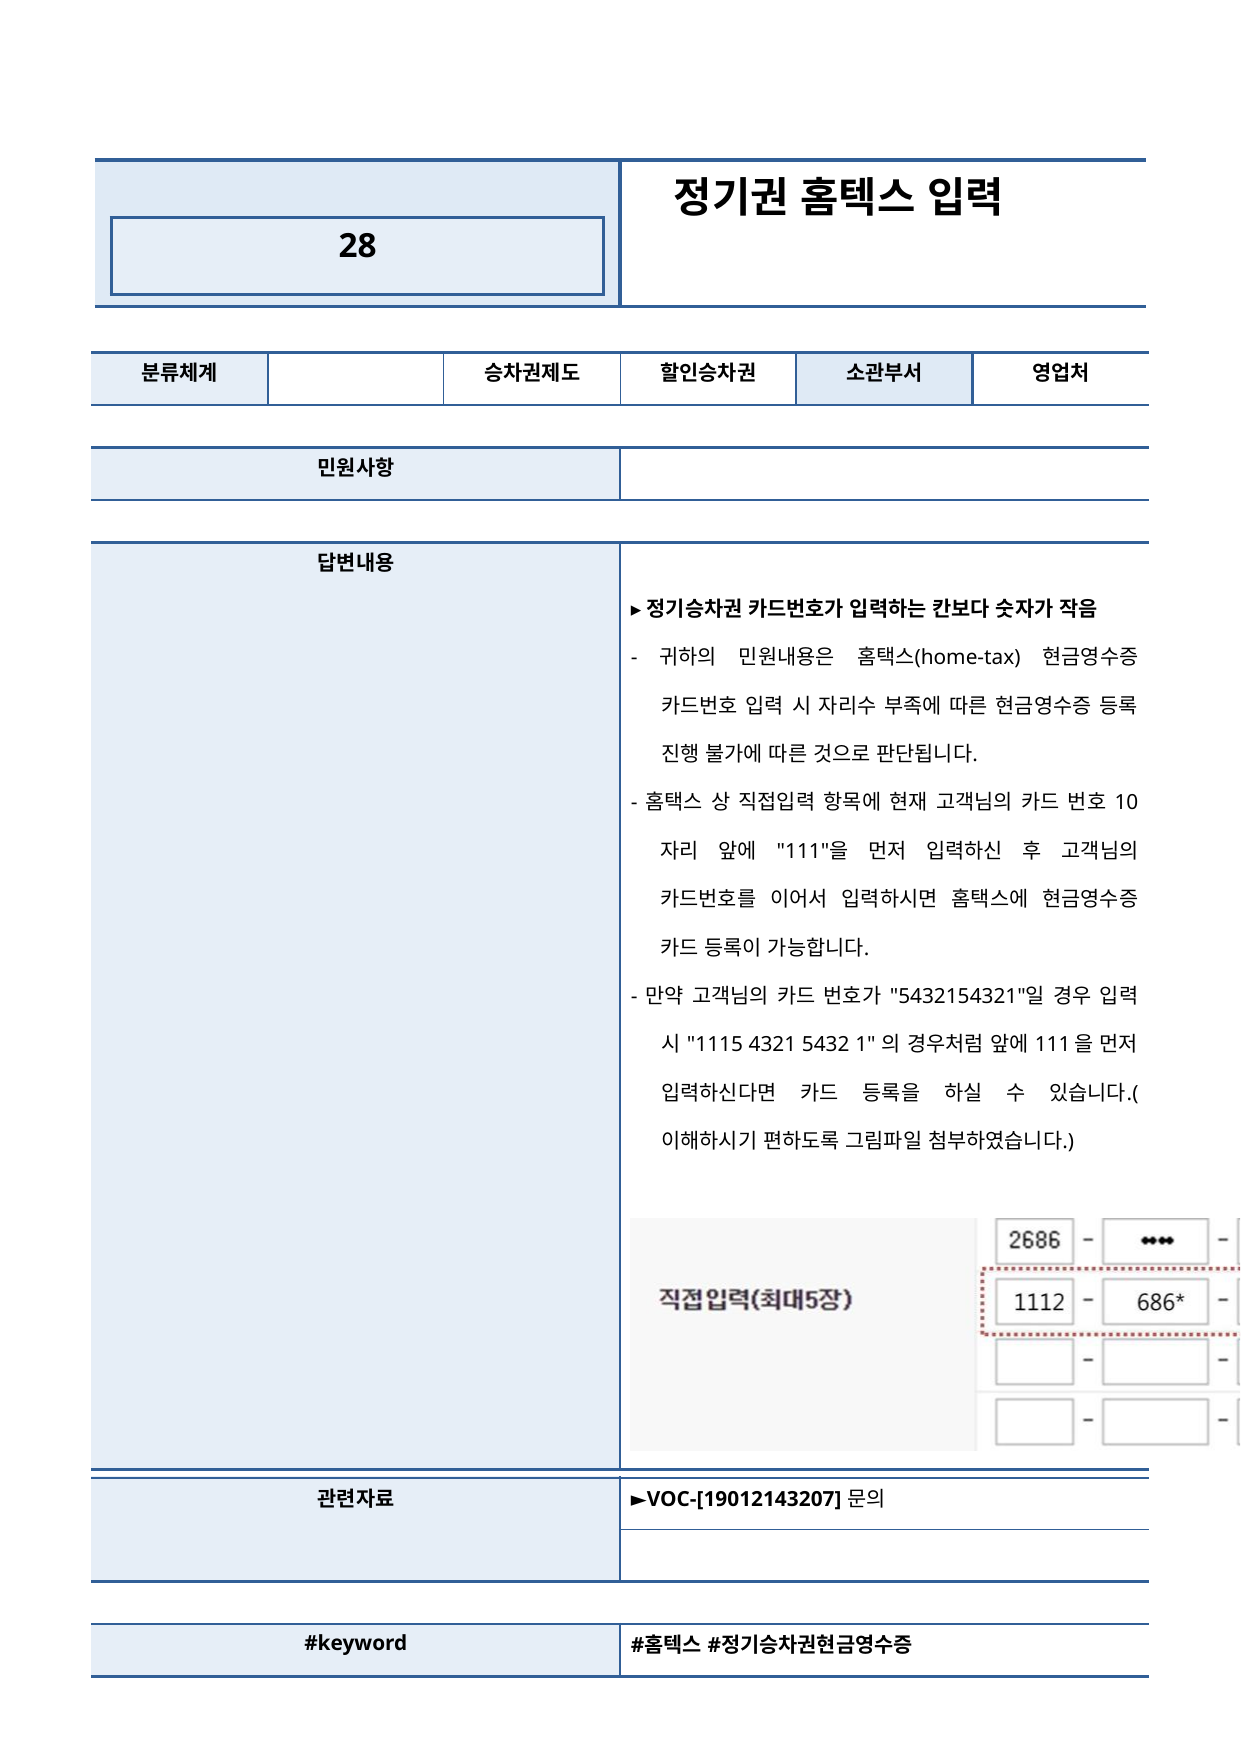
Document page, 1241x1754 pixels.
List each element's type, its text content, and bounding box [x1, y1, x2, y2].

table_header ▸ 정기승차권 카드번호가 입력하는 칸보다 숫자가 작음 - 귀하의 민원내용은 홈택스(home-tax) 현금영수증 카드번호 입력 시 자리수 부족에 따른 현금영수증 등록 진행 불가에 따른 것으로 판단됩니다. - 홈택스 상 직접입력 항목에 현재 고객님의 카드 번호 10자리 앞에 "111"을 먼저 입력하신 후 고객님의 카드번호를 이어서 입력하시면 홈택스에 현금영수증 카드 등록이 가능합니다. - 만약 고객님의 카드 번호가 "5432154321"일 경우 입력 시 "1115 4321 5432 1" 의 경우처럼 앞에 111을 먼저 입력하신다면 카드 등록을 하실 수 있습니다.(이해하시기 편하도록 그림파일 첨부하였습니다.) [621, 544, 1149, 1468]
table_header 정기권 홈텍스 입력 [622, 162, 1146, 305]
table_header 소관부서 [797, 354, 971, 404]
table_header 답변내용 [91, 544, 619, 1468]
table_header [621, 449, 1149, 499]
table_header 민원사항 [91, 449, 619, 499]
table_header [95, 162, 618, 305]
table_header [269, 354, 443, 404]
table_header 관련자료 [91, 1479, 619, 1580]
table_header #홈텍스 #정기승차권현금영수증 [621, 1625, 1149, 1675]
table_header 분류체계 [91, 354, 267, 404]
table_header 할인승차권 [621, 354, 795, 404]
table_header ►VOC-[19012143207] 문의 [621, 1479, 1149, 1529]
table_header 28 [113, 219, 602, 293]
table_header #keyword [91, 1625, 619, 1675]
table_cell [621, 1530, 1149, 1580]
table_header 영업처 [974, 354, 1149, 404]
table_header 승차권제도 [444, 354, 620, 404]
